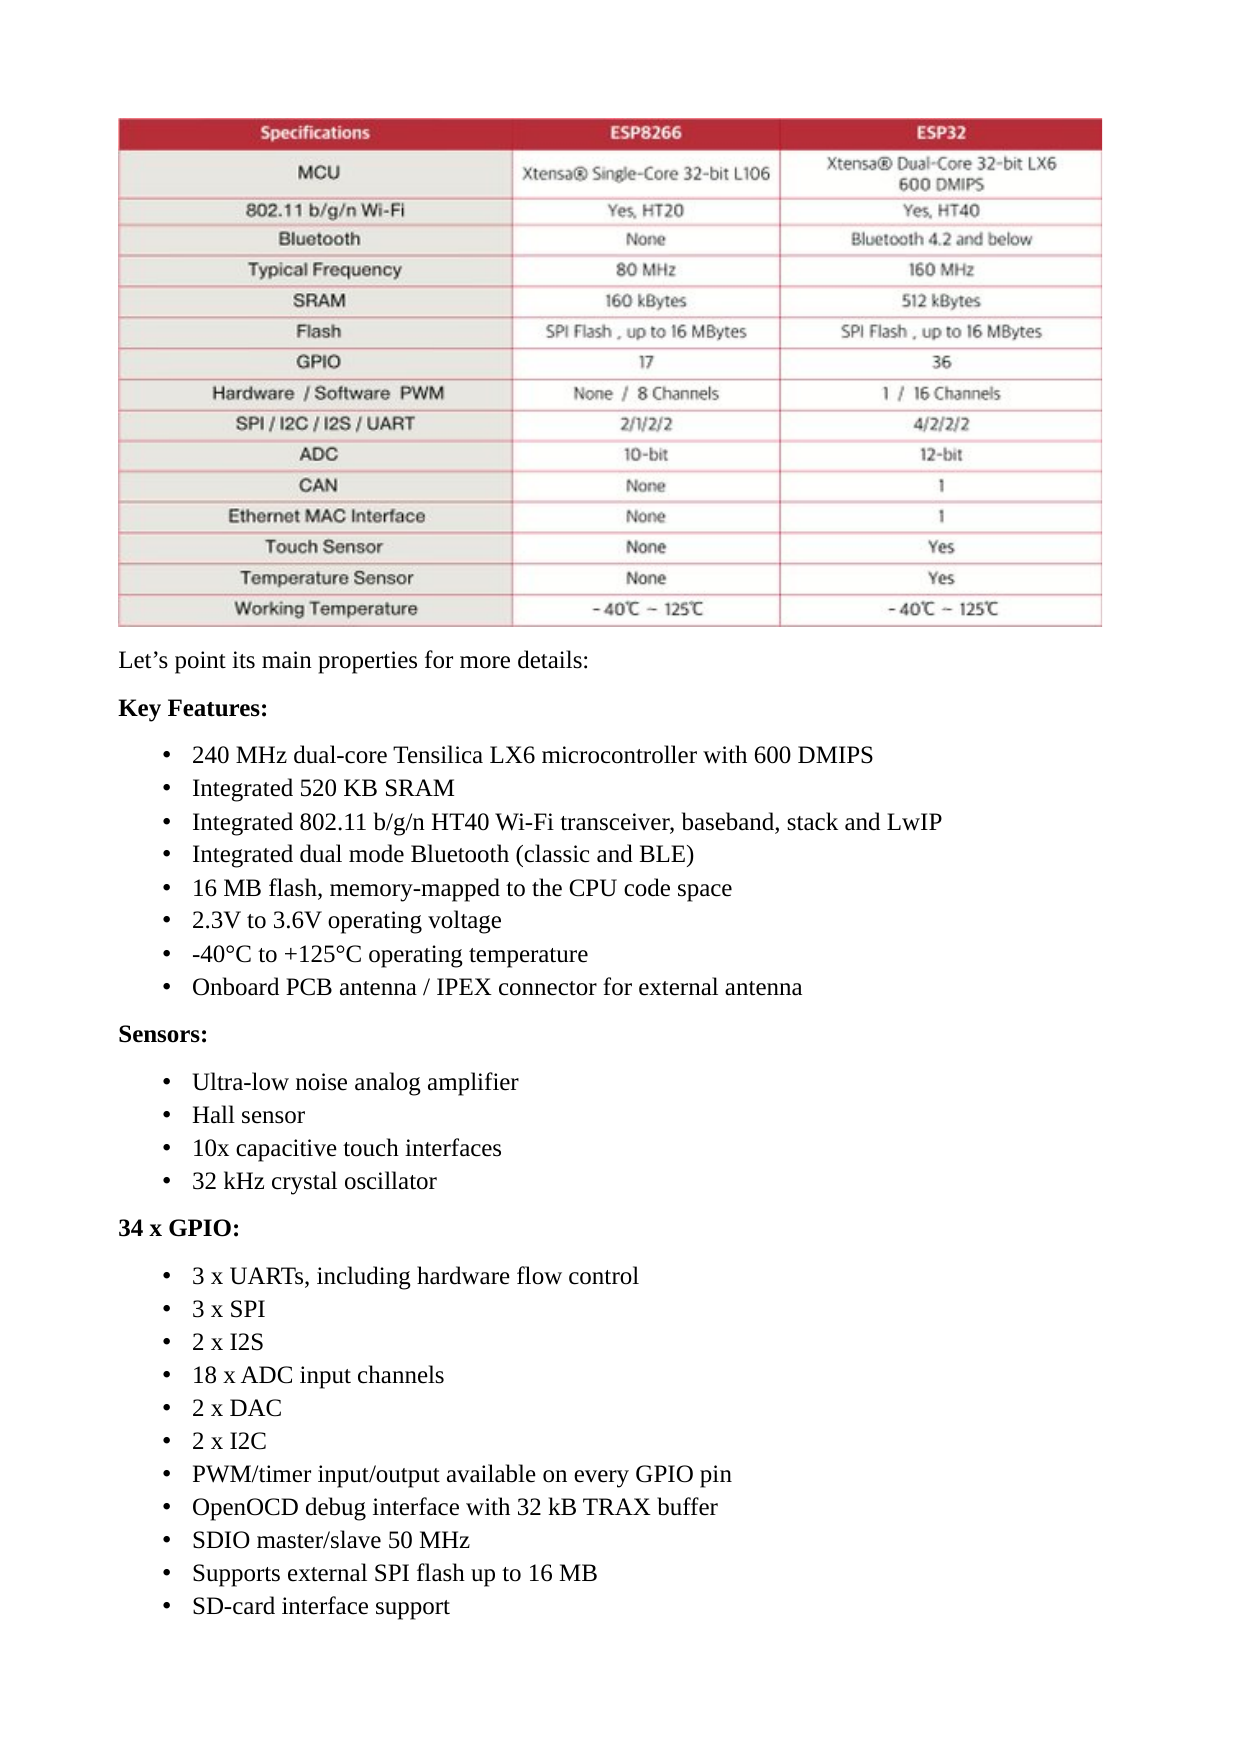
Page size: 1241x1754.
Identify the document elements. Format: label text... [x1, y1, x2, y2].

list SDIO master/slave 50 MHz [162, 1525, 1122, 1554]
list 32 kHz crystal oscillator [162, 1166, 1122, 1195]
list OpenOCD debug interface with 32 kB TRAX buffer [162, 1492, 1122, 1521]
list Integrated 520 KB SRAM [162, 773, 1122, 802]
list -40°C to +125°C operating temperature [162, 939, 1122, 967]
list 18 x ADC input channels [162, 1360, 1122, 1389]
text Let’s point its main properties for more details: [118, 645, 1122, 674]
text Key Features: [118, 693, 1122, 722]
list 3 x SPI [162, 1294, 1122, 1323]
list 2.3V to 3.6V operating voltage [162, 906, 1122, 934]
list 16 MB flash, memory-mapped to the CPU code space [162, 873, 1122, 901]
list 2 x I2C [162, 1426, 1122, 1455]
list Onboard PCB antenna / IPEX connector for external antenna [162, 972, 1122, 1000]
list Ultra-low noise analog amplifier [162, 1067, 1122, 1096]
list SD-card interface support [162, 1591, 1122, 1620]
list Integrated dual mode Bluetooth (classic and BLE) [162, 839, 1122, 868]
picture [118, 118, 1103, 627]
list Integrated 802.11 b/g/n HT40 Wi-Fi transceiver, baseband, stack and LwIP [162, 807, 1122, 835]
list 2 x DAC [162, 1393, 1122, 1422]
list PWM/timer input/output available on every GPIO pin [162, 1459, 1122, 1488]
list 3 x UARTs, including hardware flow control [162, 1261, 1122, 1290]
text Sensors: [118, 1019, 1122, 1048]
list 2 x I2S [162, 1327, 1122, 1356]
list 240 MHz dual-core Tensilica LX6 microcontroller with 600 DMIPS [162, 741, 1122, 769]
list Supports external SPI flash up to 16 MB [162, 1558, 1122, 1587]
text 34 x GPIO: [118, 1213, 1122, 1242]
list 10x capacitive touch interfaces [162, 1133, 1122, 1162]
list Hall sensor [162, 1100, 1122, 1129]
